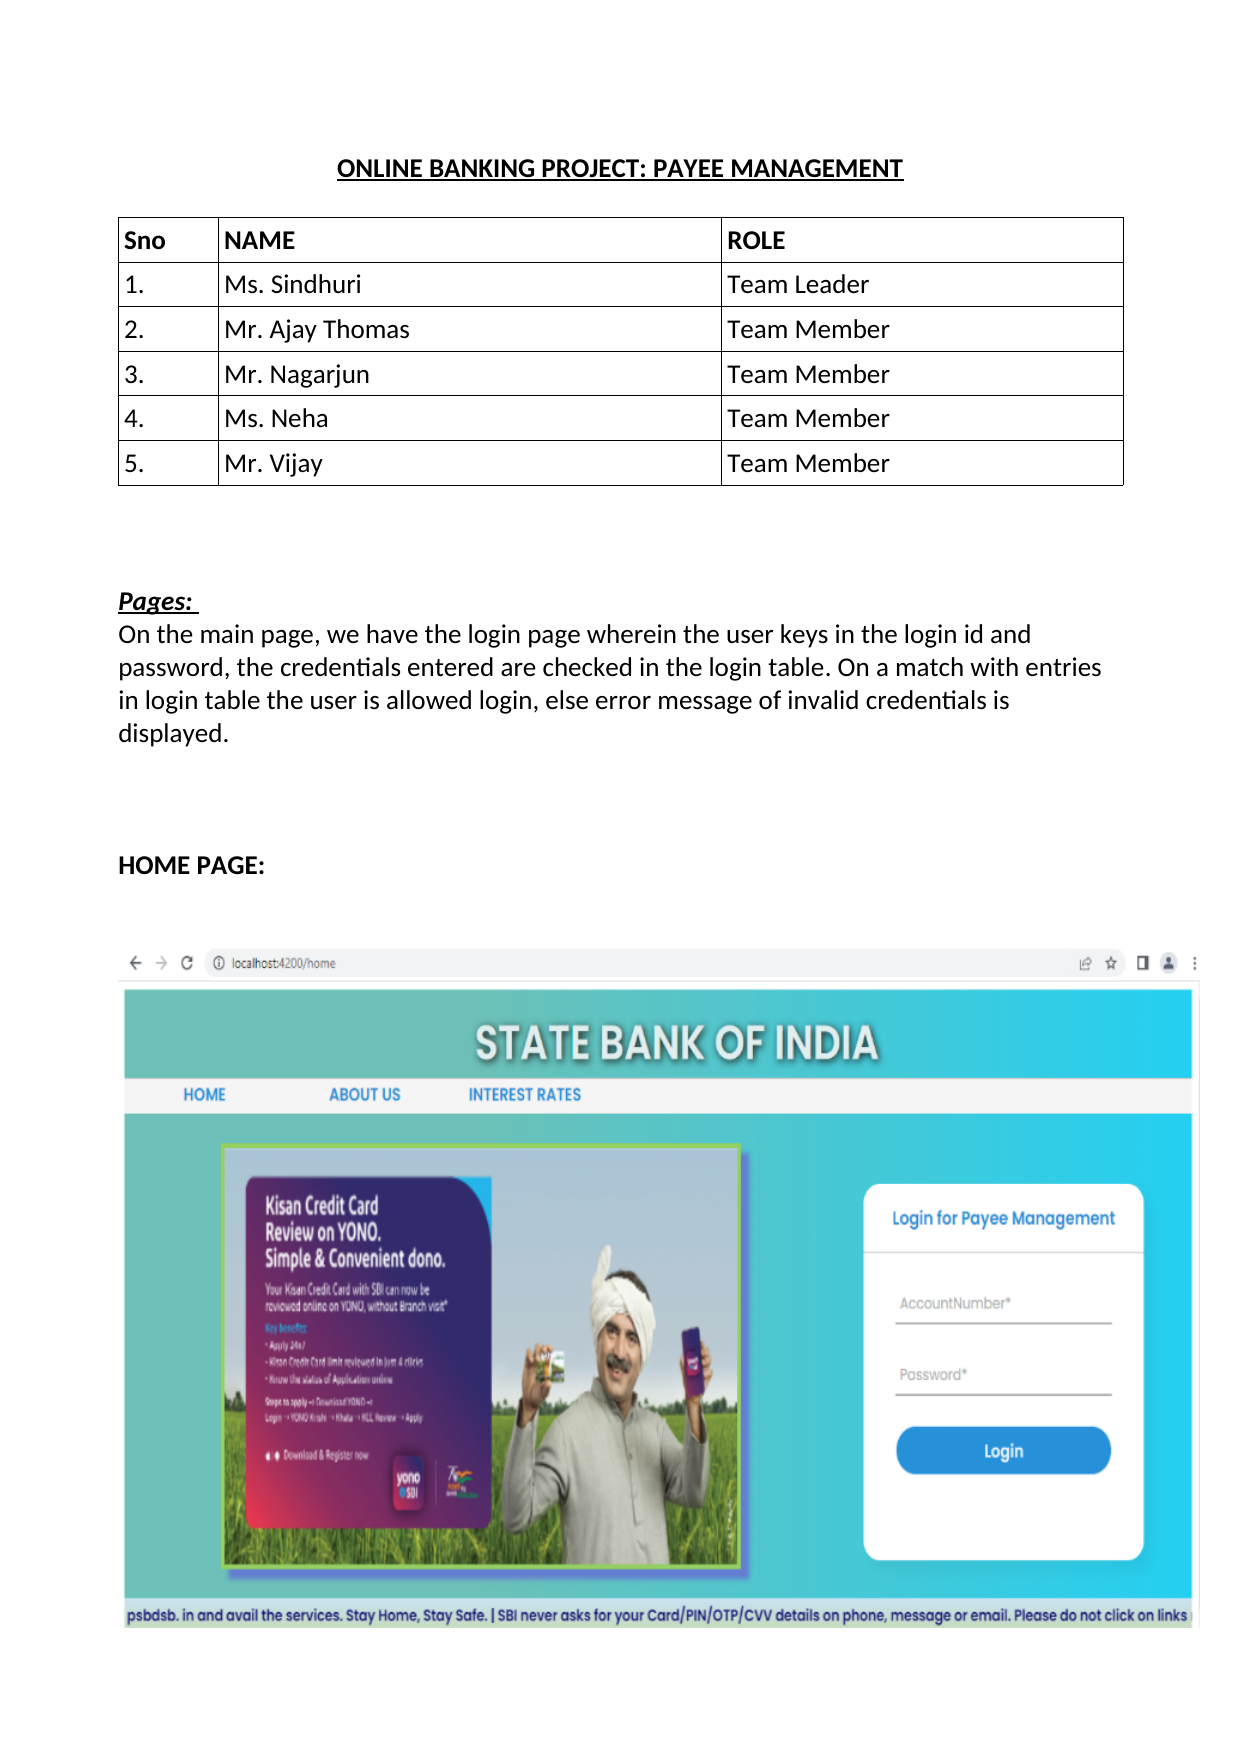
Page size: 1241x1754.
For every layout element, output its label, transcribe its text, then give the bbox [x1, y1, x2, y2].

table_cell Team Leader [722, 263, 1123, 306]
table_cell Mr. Vijay [219, 441, 721, 485]
table_cell Team Member [722, 396, 1123, 440]
text HOME PAGE: [118, 848, 1122, 881]
table_cell 5. [119, 441, 218, 485]
text Pages: [118, 584, 1122, 617]
table_cell Ms. Sindhuri [219, 263, 721, 306]
table_cell Team Member [722, 307, 1123, 351]
table_cell 4. [119, 396, 218, 440]
table_cell Team Member [722, 352, 1123, 395]
text ONLINE BANKING PROJECT: PAYEE MANAGEMENT [118, 151, 1122, 184]
table_cell 1. [119, 263, 218, 306]
table_cell Team Member [722, 441, 1123, 485]
table_header NAME [219, 218, 721, 262]
text On the main page, we have the login page wherein the user keys in the login id and password, the credentials entered are checked in the login table. On a match with entries in login table the user is allowed login, else error message of invalid credentials is displayed. [118, 617, 1122, 749]
table_header ROLE [722, 218, 1123, 262]
table_cell Mr. Nagarjun [219, 352, 721, 395]
table_cell 2. [119, 307, 218, 351]
table_cell 3. [119, 352, 218, 395]
table_cell Ms. Neha [219, 396, 721, 440]
table_header Sno [119, 218, 218, 262]
table_cell Mr. Ajay Thomas [219, 307, 721, 351]
